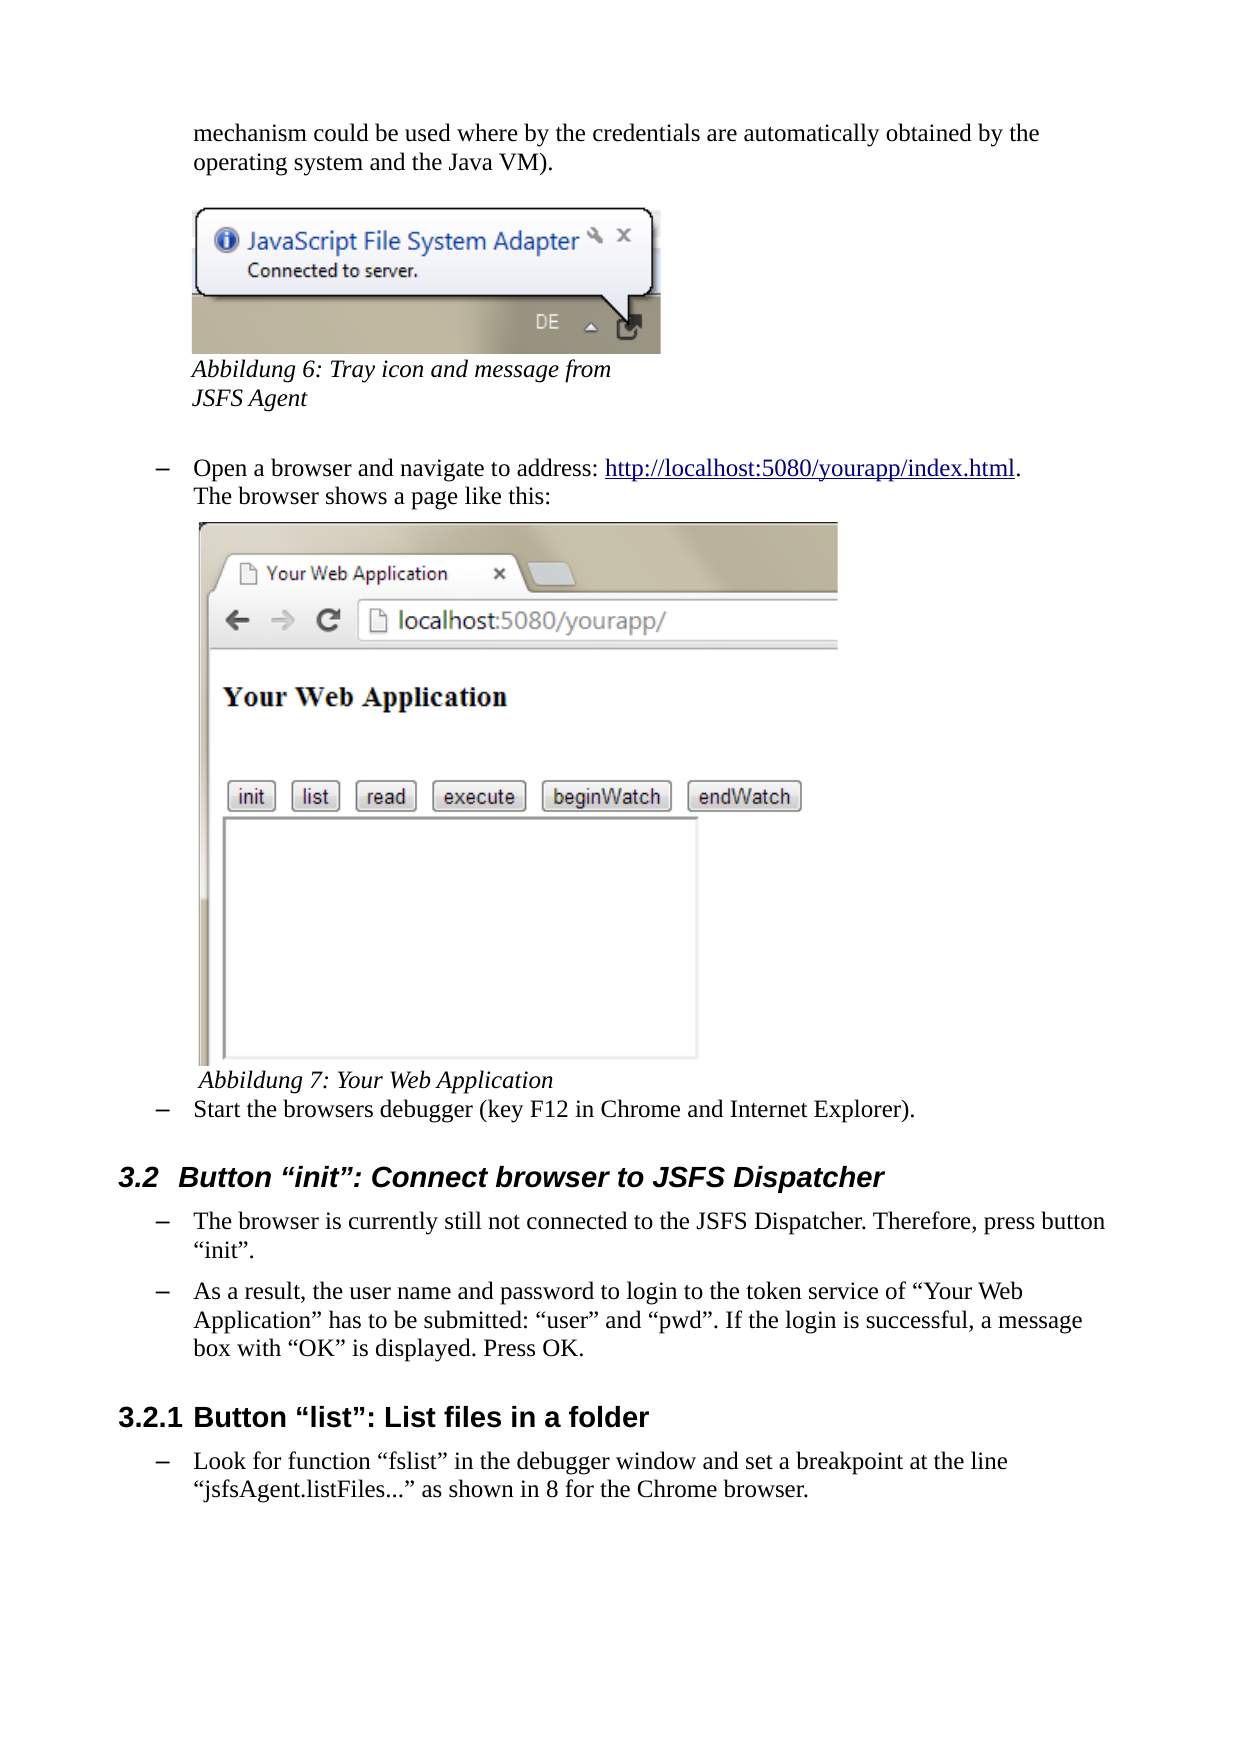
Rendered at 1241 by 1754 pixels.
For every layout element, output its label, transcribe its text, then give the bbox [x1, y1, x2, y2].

subtitle Button “init”: Connect browser to JSFS Dispatcher [118, 1160, 1122, 1193]
list Open a browser and navigate to address: http://localhost:5080/yourapp/index.html. The browser shows a page like this: [156, 453, 1122, 510]
subtitle Button “list”: List files in a folder [118, 1400, 1122, 1433]
list Look for function “fslist” in the debugger window and set a breakpoint at the line “jsfsAgent.listFiles...” as shown in Abbildung 8 for the Chrome browser. [156, 1446, 1122, 1503]
list Start one of the JSFS Agents, either the C++ or the Java version. In order to start the Java version of the JSFS Agent, run the class com.wilutions.jsfs.Main in the project jsfs-agent-j. The JSFS Agent places an icon in the system tray and shows a message like Abbildung 6. This message tells us that the connection to the JSFS Dispatcher has been established and a token has been received from “Your Web Application”. The credentials needed to request a token are currently hard-coded in the Main class. (In production environments, a SSO mechanism could be used where by the credentials are automatically obtained by the operating system and the Java VM). [156, 118, 1122, 176]
list As a result, the user name and password to login to the token service of “Your Web Application” has to be submitted: “user” and “pwd”. If the login is successful, a message box with “OK” is displayed. Press OK. [156, 1276, 1122, 1362]
list Start the browsers debugger (key F12 in Chrome and Internet Explorer). [156, 1074, 1122, 1122]
list The browser is currently still not connected to the JSFS Dispatcher. Therefore, press button “init”. [156, 1206, 1122, 1263]
text Abbildung 6: Tray icon and message from JSFS Agent [192, 354, 660, 411]
text Abbildung 7: Your Web Application [199, 535, 874, 1094]
